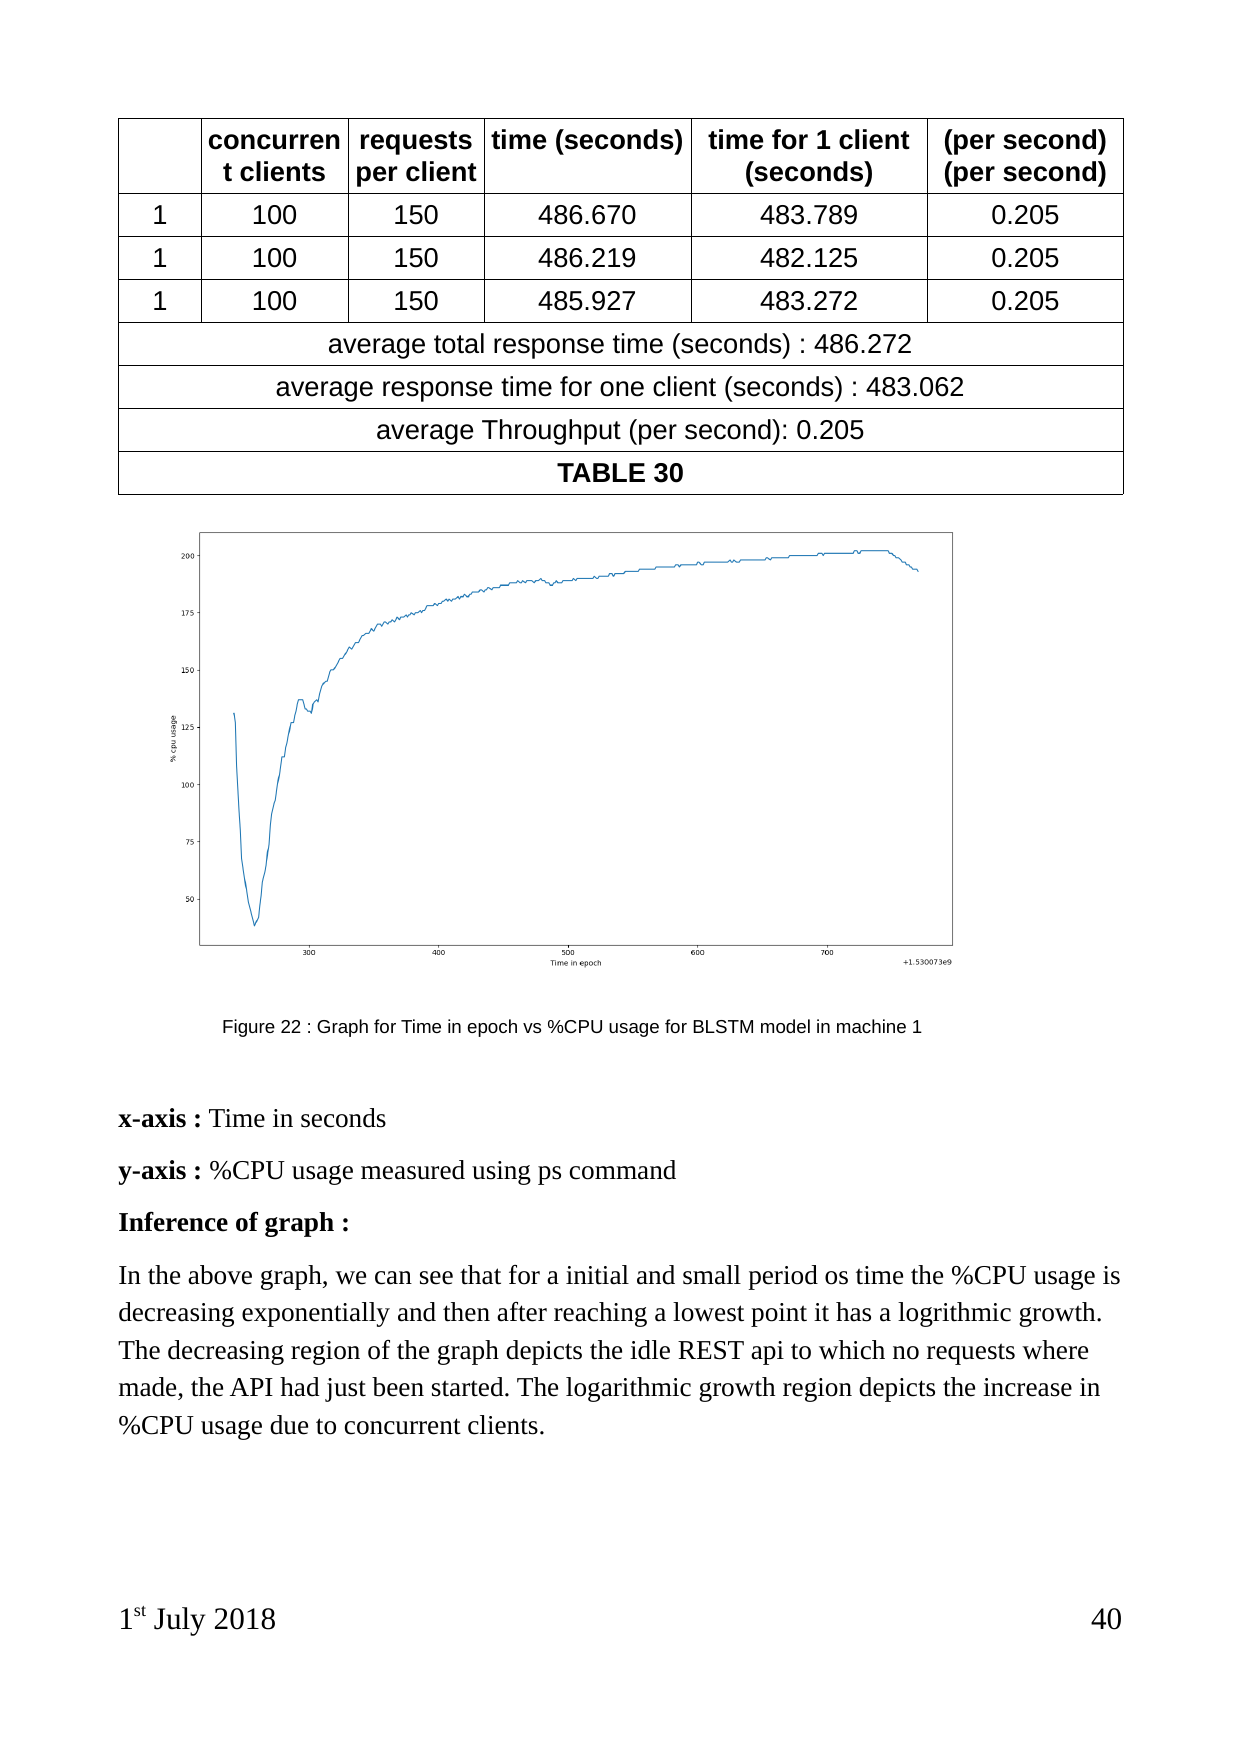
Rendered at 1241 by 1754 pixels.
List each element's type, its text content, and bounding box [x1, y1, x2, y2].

table_header time (seconds) [485, 119, 691, 193]
table_cell 150 [349, 280, 484, 322]
text x-axis : Time in seconds [118, 1102, 1122, 1133]
table_cell 482.125 [692, 237, 927, 279]
table_cell 485.927 [485, 280, 691, 322]
subtitle Figure 22 : Graph for Time in epoch vs %CPU usage for BLSTM model in machine 1 [118, 1016, 1122, 1037]
text y-axis : %CPU usage measured using ps command [118, 1154, 1122, 1186]
table_cell average Throughput (per second): 0.205 [119, 409, 1123, 451]
table_header concurrent clients [202, 119, 348, 193]
table_cell 100 [202, 237, 348, 279]
table_cell 0.205 [928, 194, 1123, 236]
table_cell average total response time (seconds) : 486.272 [119, 323, 1123, 365]
table_header (per second) (per second) [928, 119, 1123, 193]
picture [152, 523, 970, 972]
text Inference of graph : [118, 1206, 1122, 1238]
table_cell 150 [349, 194, 484, 236]
table_cell 483.789 [692, 194, 927, 236]
table_cell 0.205 [928, 280, 1123, 322]
table_cell 1 [119, 237, 201, 279]
table_header time for 1 client (seconds) [692, 119, 927, 193]
table_cell 100 [202, 194, 348, 236]
table_cell 483.272 [692, 280, 927, 322]
table_cell 486.670 [485, 194, 691, 236]
table_cell 486.219 [485, 237, 691, 279]
table_cell average response time for one client (seconds) : 483.062 [119, 366, 1123, 408]
table_header requests per client [349, 119, 484, 193]
table_cell 100 [202, 280, 348, 322]
table_cell 150 [349, 237, 484, 279]
table_cell TABLE 30 [119, 452, 1123, 494]
text In the above graph, we can see that for a initial and small period os time the %CPU usage is decreasing exponentially and then after reaching a lowest point it has a logrithmic growth. The decreasing region of the graph depicts the idle REST api to which no requests where made, the API had just been started. The logarithmic growth region depicts the increase in %CPU usage due to concurrent clients. [118, 1258, 1122, 1440]
table_header [119, 119, 201, 193]
table_cell 1 [119, 280, 201, 322]
table_cell 1 [119, 194, 201, 236]
table_cell 0.205 [928, 237, 1123, 279]
